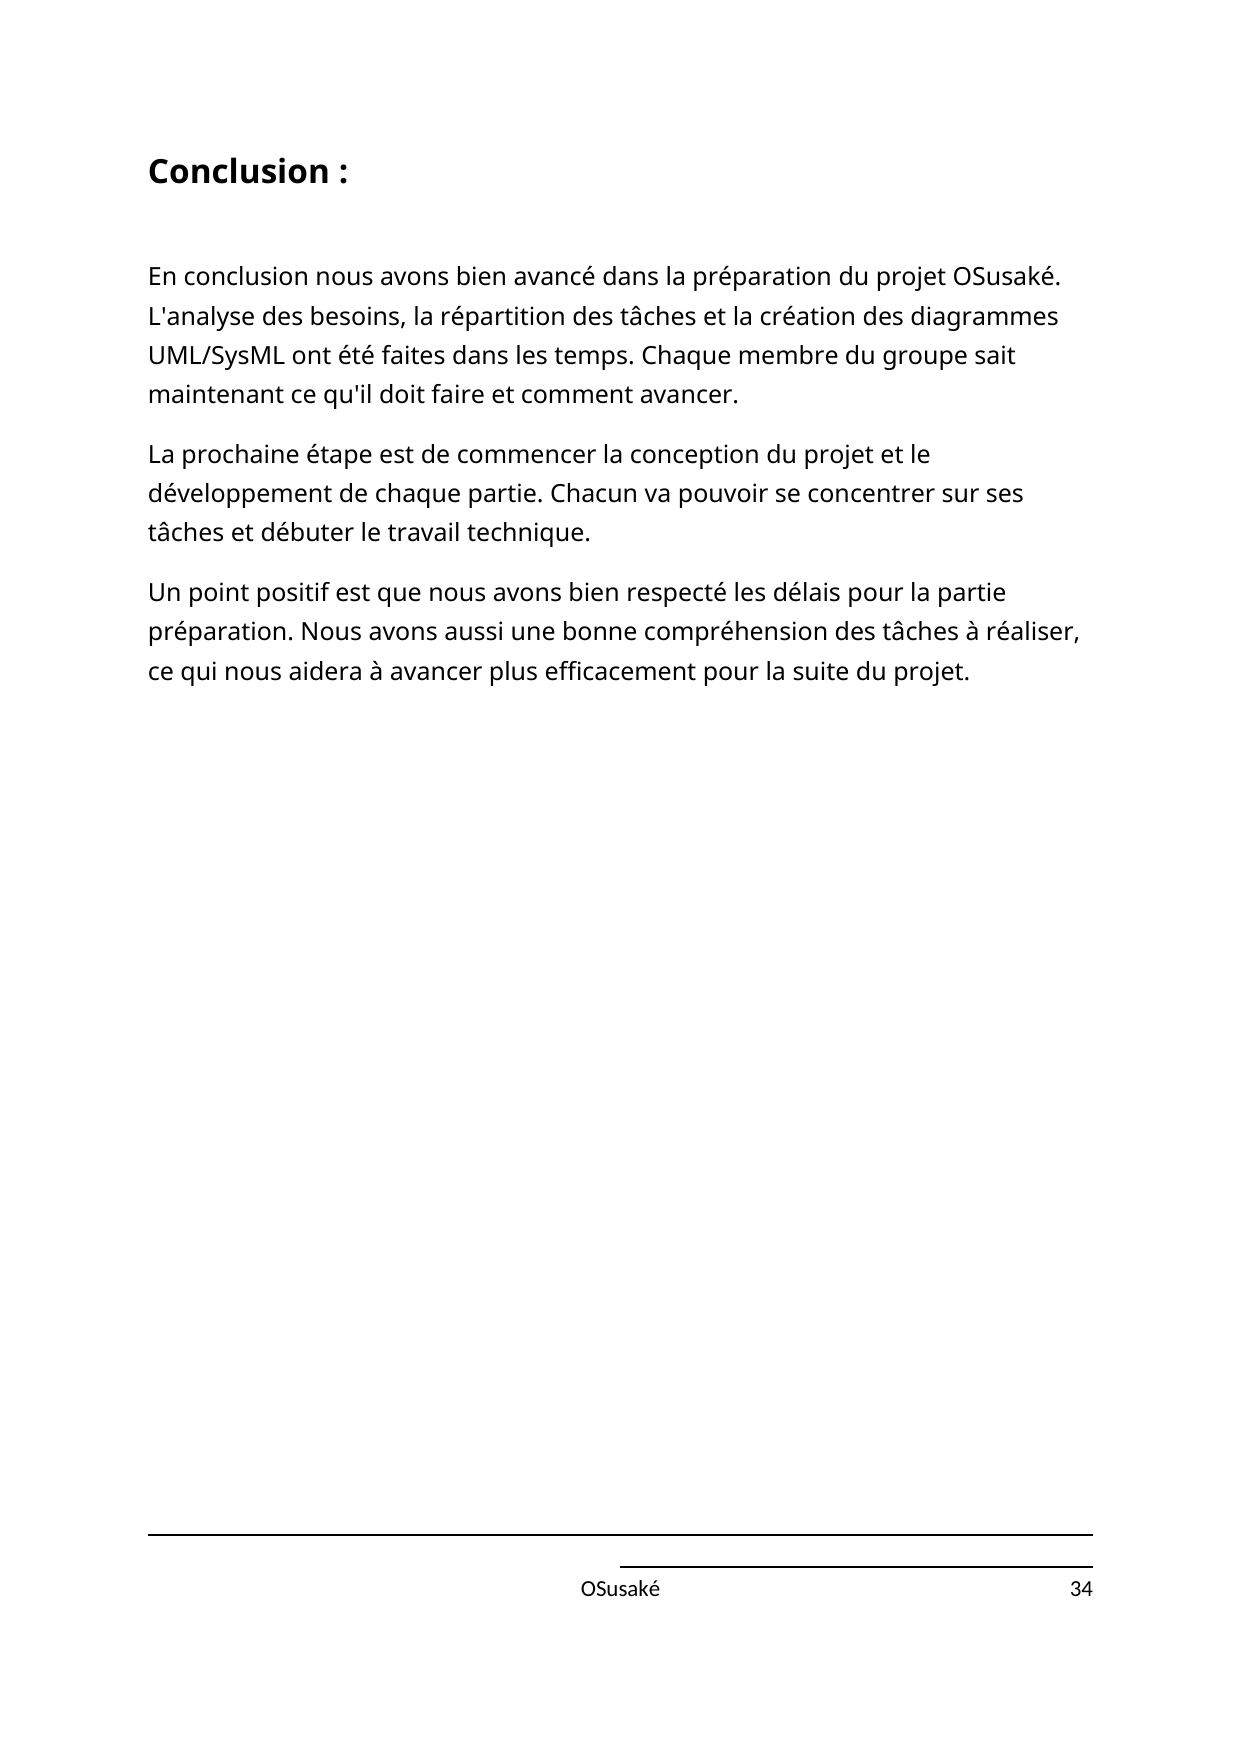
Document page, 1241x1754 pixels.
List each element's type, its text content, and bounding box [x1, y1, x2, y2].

text La prochaine étape est de commencer la conception du projet et le développement de chaque partie. Chacun va pouvoir se concentrer sur ses tâches et débuter le travail technique. [148, 437, 1093, 549]
text Un point positif est que nous avons bien respecté les délais pour la partie préparation. Nous avons aussi une bonne compréhension des tâches à réaliser, ce qui nous aidera à avancer plus efficacement pour la suite du projet. [148, 575, 1093, 687]
text En conclusion nous avons bien avancé dans la préparation du projet OSusaké. L'analyse des besoins, la répartition des tâches et la création des diagrammes UML/SysML ont été faites dans les temps. Chaque membre du groupe sait maintenant ce qu'il doit faire et comment avancer. [148, 259, 1093, 411]
subtitle Conclusion : [148, 148, 1093, 193]
